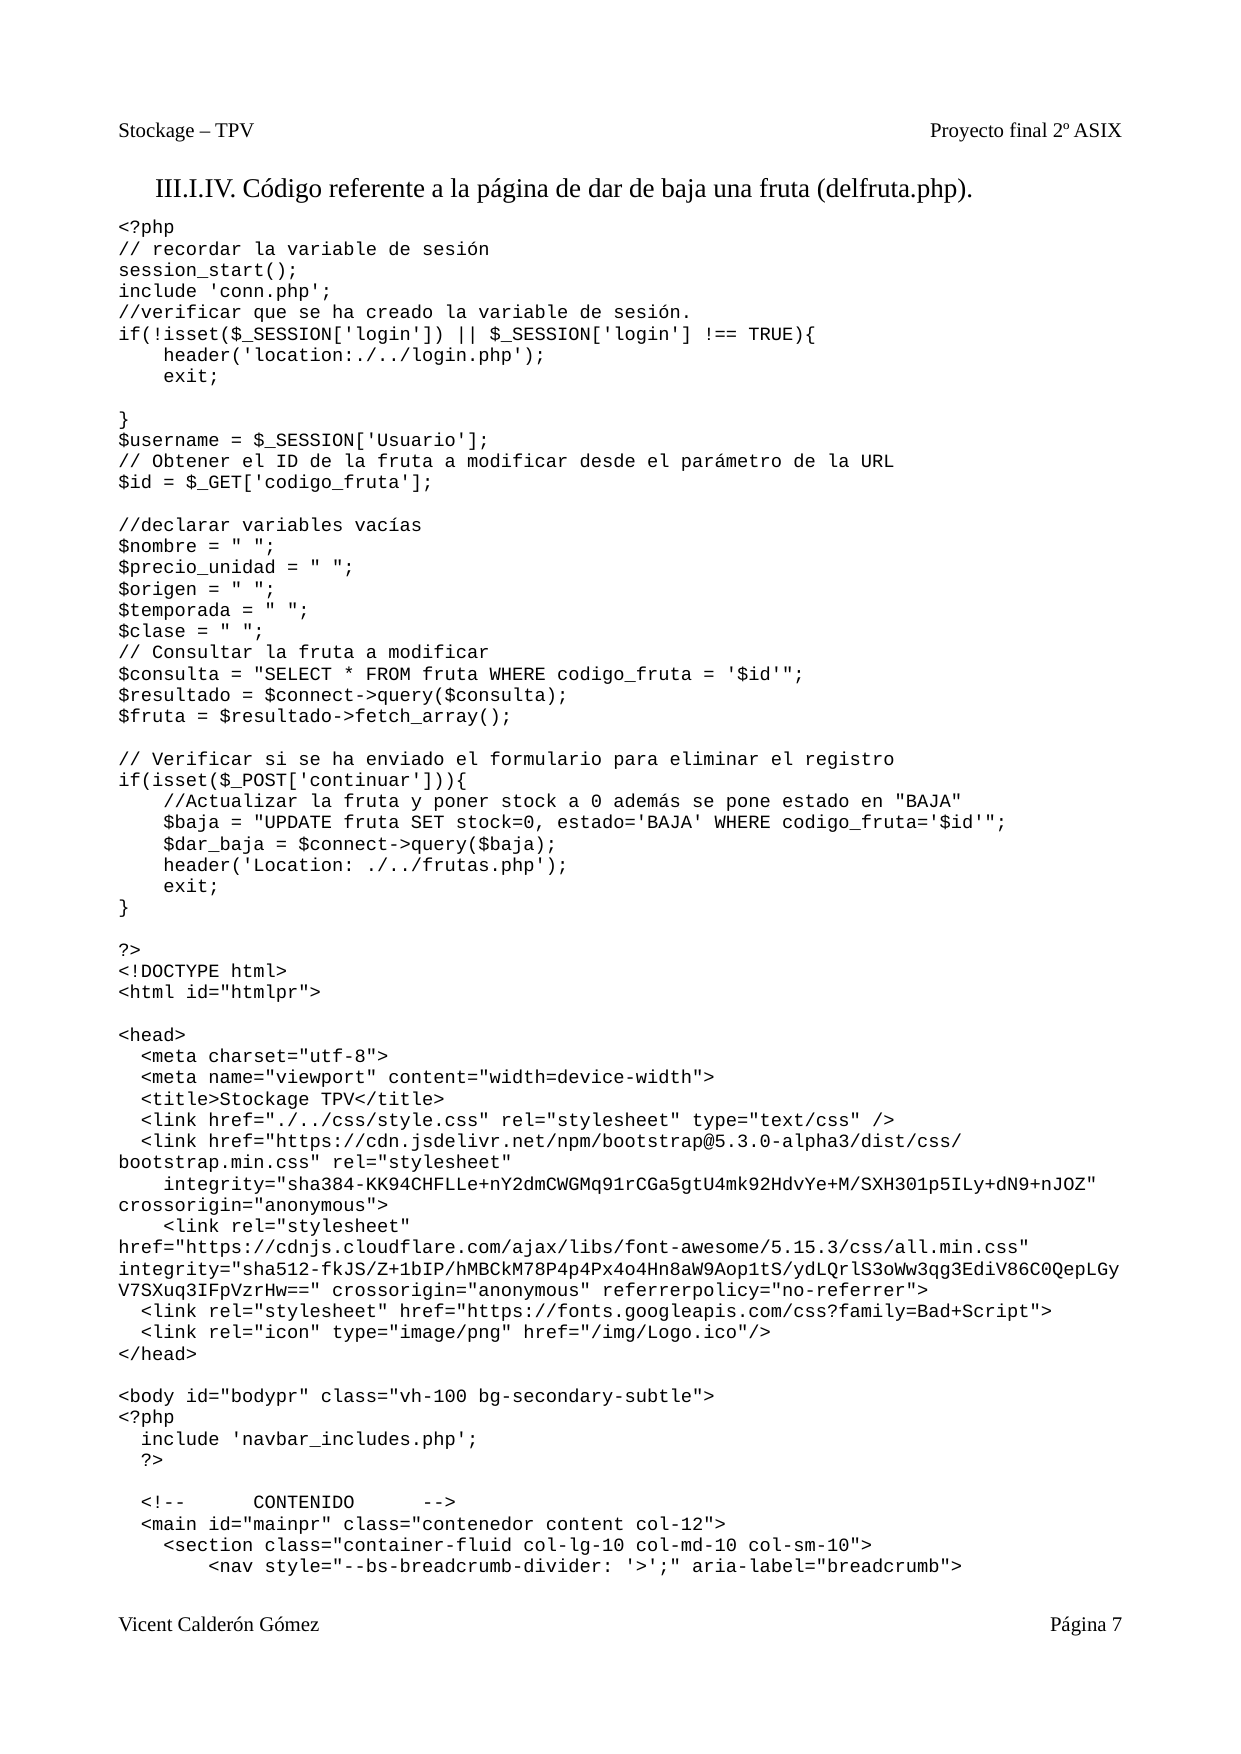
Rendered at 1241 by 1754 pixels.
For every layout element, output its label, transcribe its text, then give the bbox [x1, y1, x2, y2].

text $username = $_SESSION['Usuario']; [118, 431, 1122, 452]
text <!DOCTYPE html> [118, 962, 1122, 983]
text integrity="sha384-KK94CHFLLe+nY2dmCWGMq91rCGa5gtU4mk92HdvYe+M/SXH301p5ILy+dN9+nJOZ" crossorigin="anonymous"> [118, 1174, 1122, 1217]
text if(isset($_POST['continuar'])){ [118, 771, 1122, 792]
text //Actualizar la fruta y poner stock a 0 además se pone estado en "BAJA" [118, 792, 1122, 813]
text if(!isset($_SESSION['login']) || $_SESSION['login'] !== TRUE){ [118, 324, 1122, 346]
text <?php [118, 1408, 1122, 1429]
text } [118, 898, 1122, 919]
text $dar_baja = $connect->query($baja); [118, 834, 1122, 856]
text <?php [118, 218, 1122, 239]
text <nav style="--bs-breadcrumb-divider: '>';" aria-label="breadcrumb"> [118, 1557, 1122, 1578]
text <main id="mainpr" class="contenedor content col-12"> [118, 1514, 1122, 1536]
text <meta name="viewport" content="width=device-width"> [118, 1068, 1122, 1089]
text $temporada = " "; [118, 601, 1122, 622]
text $clase = " "; [118, 622, 1122, 643]
text <body id="bodypr" class="vh-100 bg-secondary-subtle"> [118, 1387, 1122, 1408]
text <head> [118, 1026, 1122, 1047]
text </head> [118, 1344, 1122, 1366]
text header('location:./../login.php'); [118, 346, 1122, 367]
text <link href="./../css/style.css" rel="stylesheet" type="text/css" /> [118, 1111, 1122, 1132]
text <meta charset="utf-8"> [118, 1047, 1122, 1068]
text <!-- CONTENIDO --> [118, 1493, 1122, 1514]
text $origen = " "; [118, 579, 1122, 601]
text //verificar que se ha creado la variable de sesión. [118, 303, 1122, 324]
text ?> [118, 1451, 1122, 1472]
text } [118, 409, 1122, 431]
text $precio_unidad = " "; [118, 558, 1122, 579]
text <link rel="stylesheet" href="https://fonts.googleapis.com/css?family=Bad+Script"> [118, 1302, 1122, 1323]
text $baja = "UPDATE fruta SET stock=0, estado='BAJA' WHERE codigo_fruta='$id'"; [118, 813, 1122, 834]
text session_start(); [118, 261, 1122, 282]
text <link href="https://cdn.jsdelivr.net/npm/bootstrap@5.3.0-alpha3/dist/css/bootstrap.min.css" rel="stylesheet" [118, 1132, 1122, 1174]
text $fruta = $resultado->fetch_array(); [118, 707, 1122, 728]
text //declarar variables vacías [118, 516, 1122, 537]
text exit; [118, 367, 1122, 388]
text // Consultar la fruta a modificar [118, 643, 1122, 664]
subtitle Código referente a la página de dar de baja una fruta (delfruta.php). [236, 172, 1122, 203]
text // recordar la variable de sesión [118, 239, 1122, 261]
text include 'conn.php'; [118, 282, 1122, 303]
text $id = $_GET['codigo_fruta']; [118, 473, 1122, 494]
text <section class="container-fluid col-lg-10 col-md-10 col-sm-10"> [118, 1536, 1122, 1557]
text $nombre = " "; [118, 537, 1122, 558]
text // Verificar si se ha enviado el formulario para eliminar el registro [118, 749, 1122, 771]
text <link rel="icon" type="image/png" href="/img/Logo.ico"/> [118, 1323, 1122, 1344]
text <title>Stockage TPV</title> [118, 1089, 1122, 1111]
text include 'navbar_includes.php'; [118, 1429, 1122, 1451]
text <html id="htmlpr"> [118, 983, 1122, 1004]
text <link rel="stylesheet" href="https://cdnjs.cloudflare.com/ajax/libs/font-awesome/5.15.3/css/all.min.css" integrity="sha512-fkJS/Z+1bIP/hMBCkM78P4p4Px4o4Hn8aW9Aop1tS/ydLQrlS3oWw3qg3EdiV86C0QepLGyV7SXuq3IFpVzrHw==" crossorigin="anonymous" referrerpolicy="no-referrer"> [118, 1217, 1122, 1302]
text $consulta = "SELECT * FROM fruta WHERE codigo_fruta = '$id'"; [118, 664, 1122, 686]
text $resultado = $connect->query($consulta); [118, 686, 1122, 707]
text ?> [118, 941, 1122, 962]
text // Obtener el ID de la fruta a modificar desde el parámetro de la URL [118, 452, 1122, 473]
text exit; [118, 877, 1122, 898]
text header('Location: ./../frutas.php'); [118, 856, 1122, 877]
